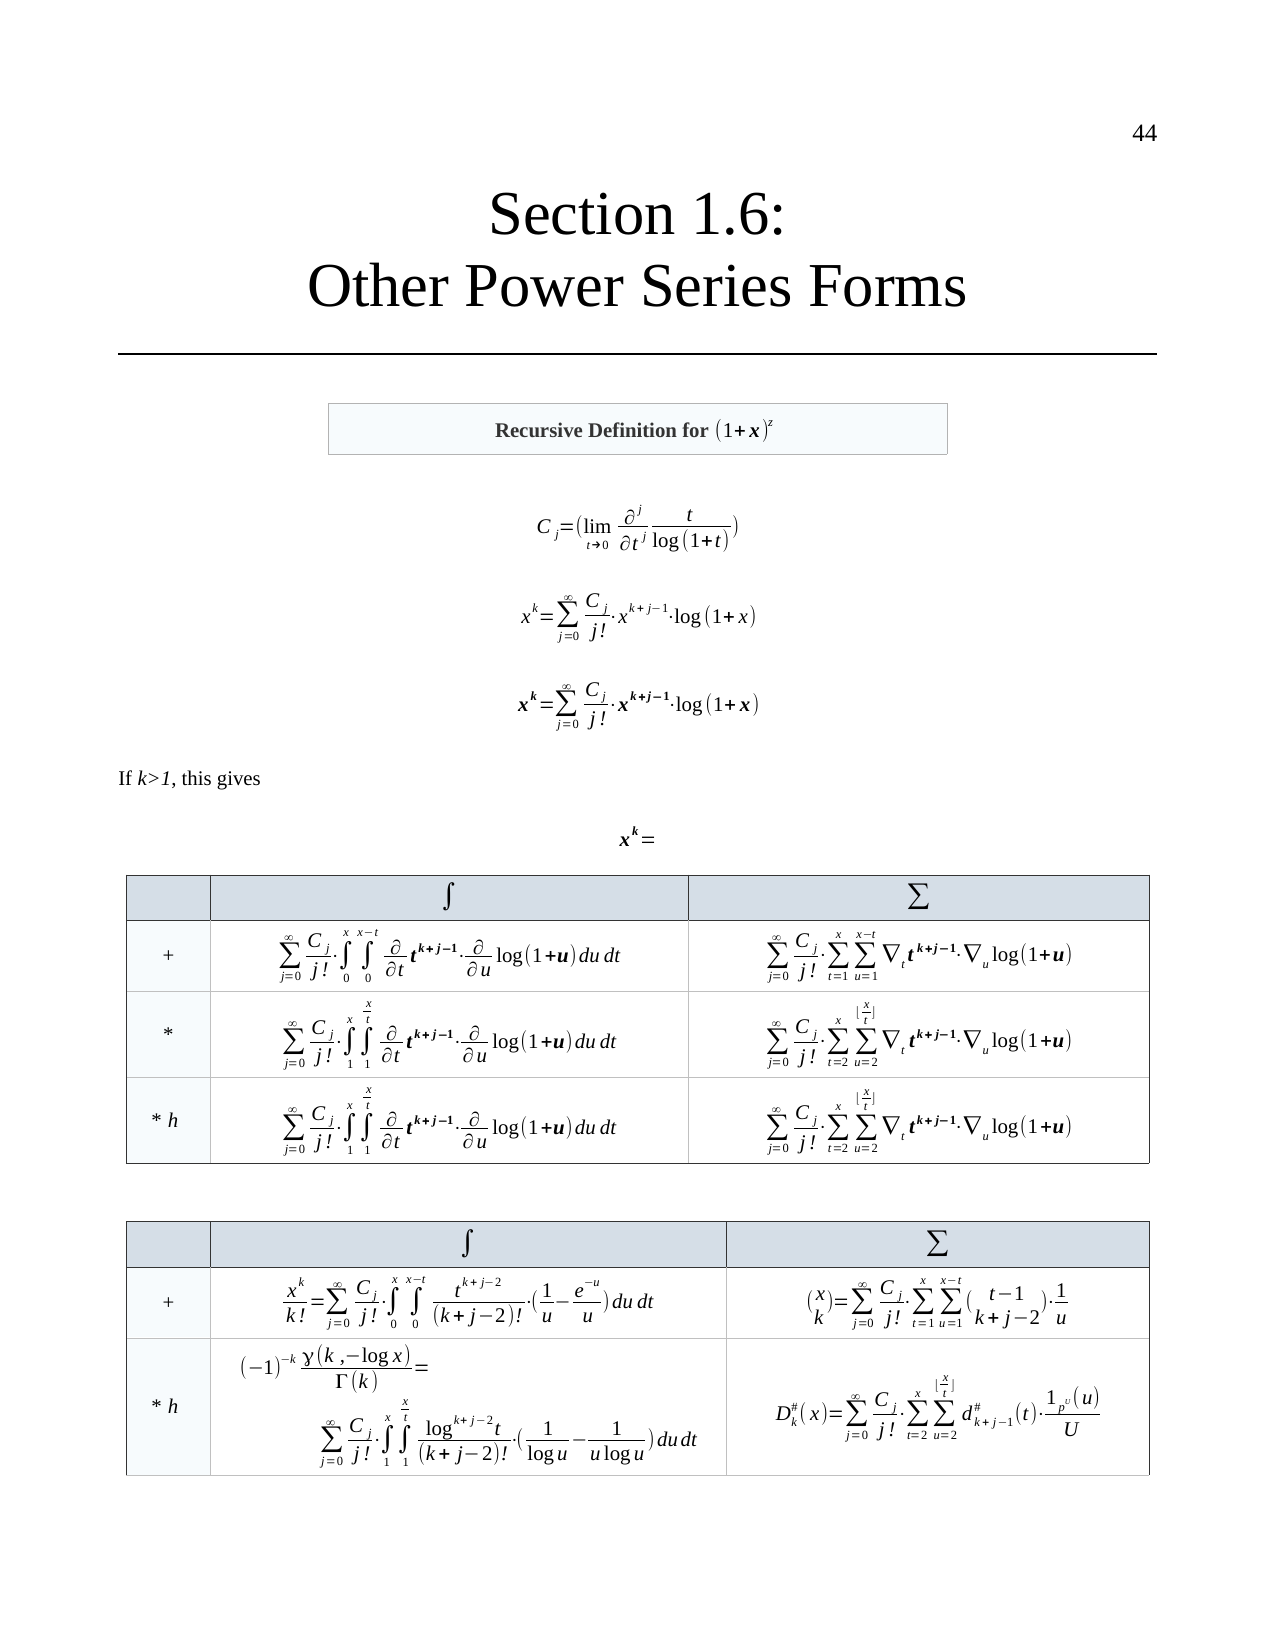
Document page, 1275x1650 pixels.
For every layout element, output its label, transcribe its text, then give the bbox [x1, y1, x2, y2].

table_cell + [127, 1268, 210, 1337]
text Section 1.6: [118, 176, 1157, 248]
table_header [689, 876, 1149, 920]
table_cell [727, 1339, 1149, 1475]
table_header [727, 1222, 1149, 1267]
table_cell [727, 1268, 1149, 1337]
table_cell * [127, 992, 210, 1077]
table_cell [211, 1339, 726, 1475]
table_header [211, 1222, 726, 1267]
table_header [211, 876, 688, 920]
table_cell [211, 921, 688, 991]
table_header [127, 876, 210, 920]
table_cell [689, 921, 1149, 991]
text Other Power Series Forms [118, 248, 1157, 320]
text Recursive Definition for [329, 404, 947, 454]
table_cell [211, 1268, 726, 1337]
table_cell [211, 992, 688, 1077]
table_header [127, 1222, 210, 1267]
text If k>1, this gives [118, 766, 1157, 790]
table_cell + [127, 921, 210, 991]
table_cell [211, 1078, 688, 1163]
table_cell [689, 992, 1149, 1077]
table_cell * [127, 1339, 210, 1475]
table_cell * [127, 1078, 210, 1163]
table_cell [689, 1078, 1149, 1163]
